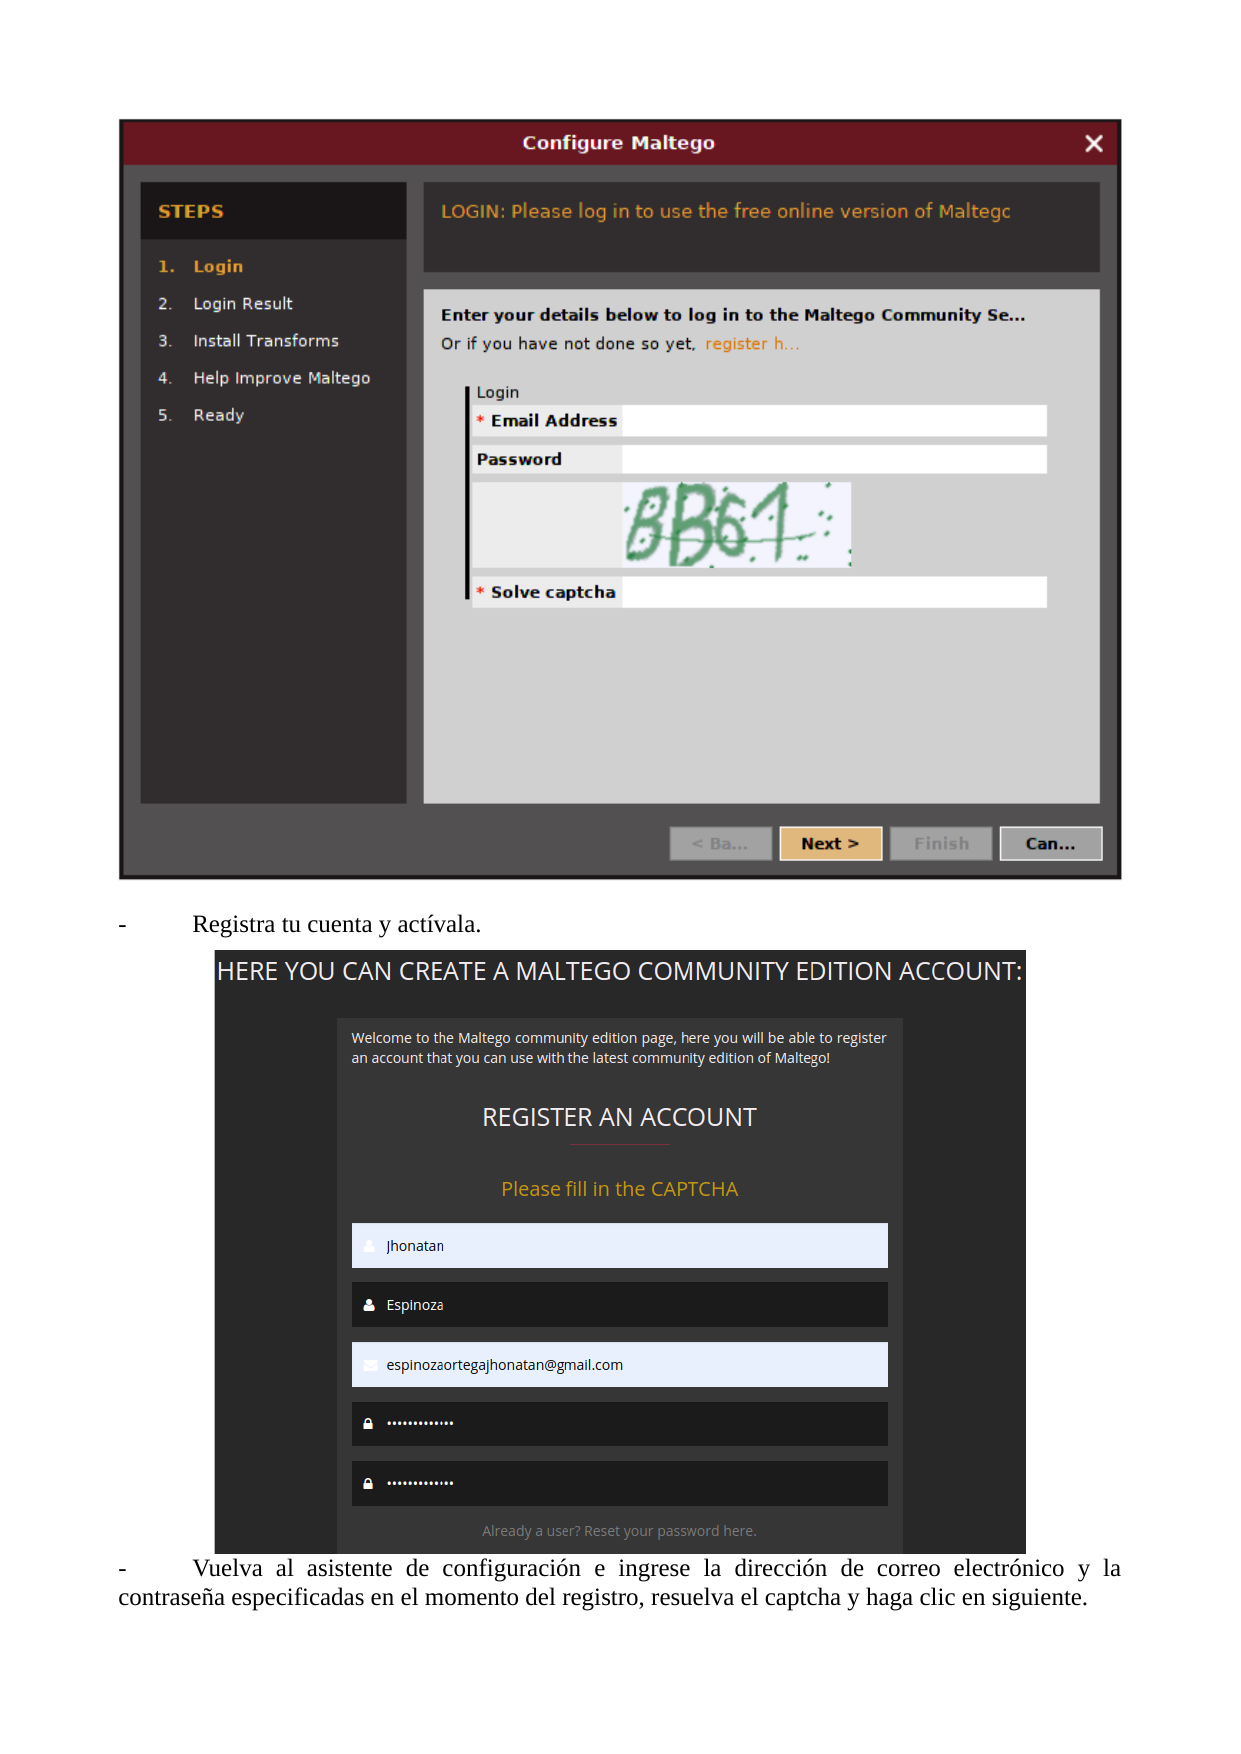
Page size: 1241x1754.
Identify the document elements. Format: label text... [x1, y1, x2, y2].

text - Registra tu cuenta y actívala. [118, 909, 1122, 938]
picture [214, 950, 1026, 1554]
picture [118, 118, 1123, 881]
text - Vuelva al asistente de configuración e ingrese la dirección de correo electrónico y la contraseña especificadas en el momento del registro, resuelva el captcha y haga clic en siguiente. [118, 938, 1122, 1611]
